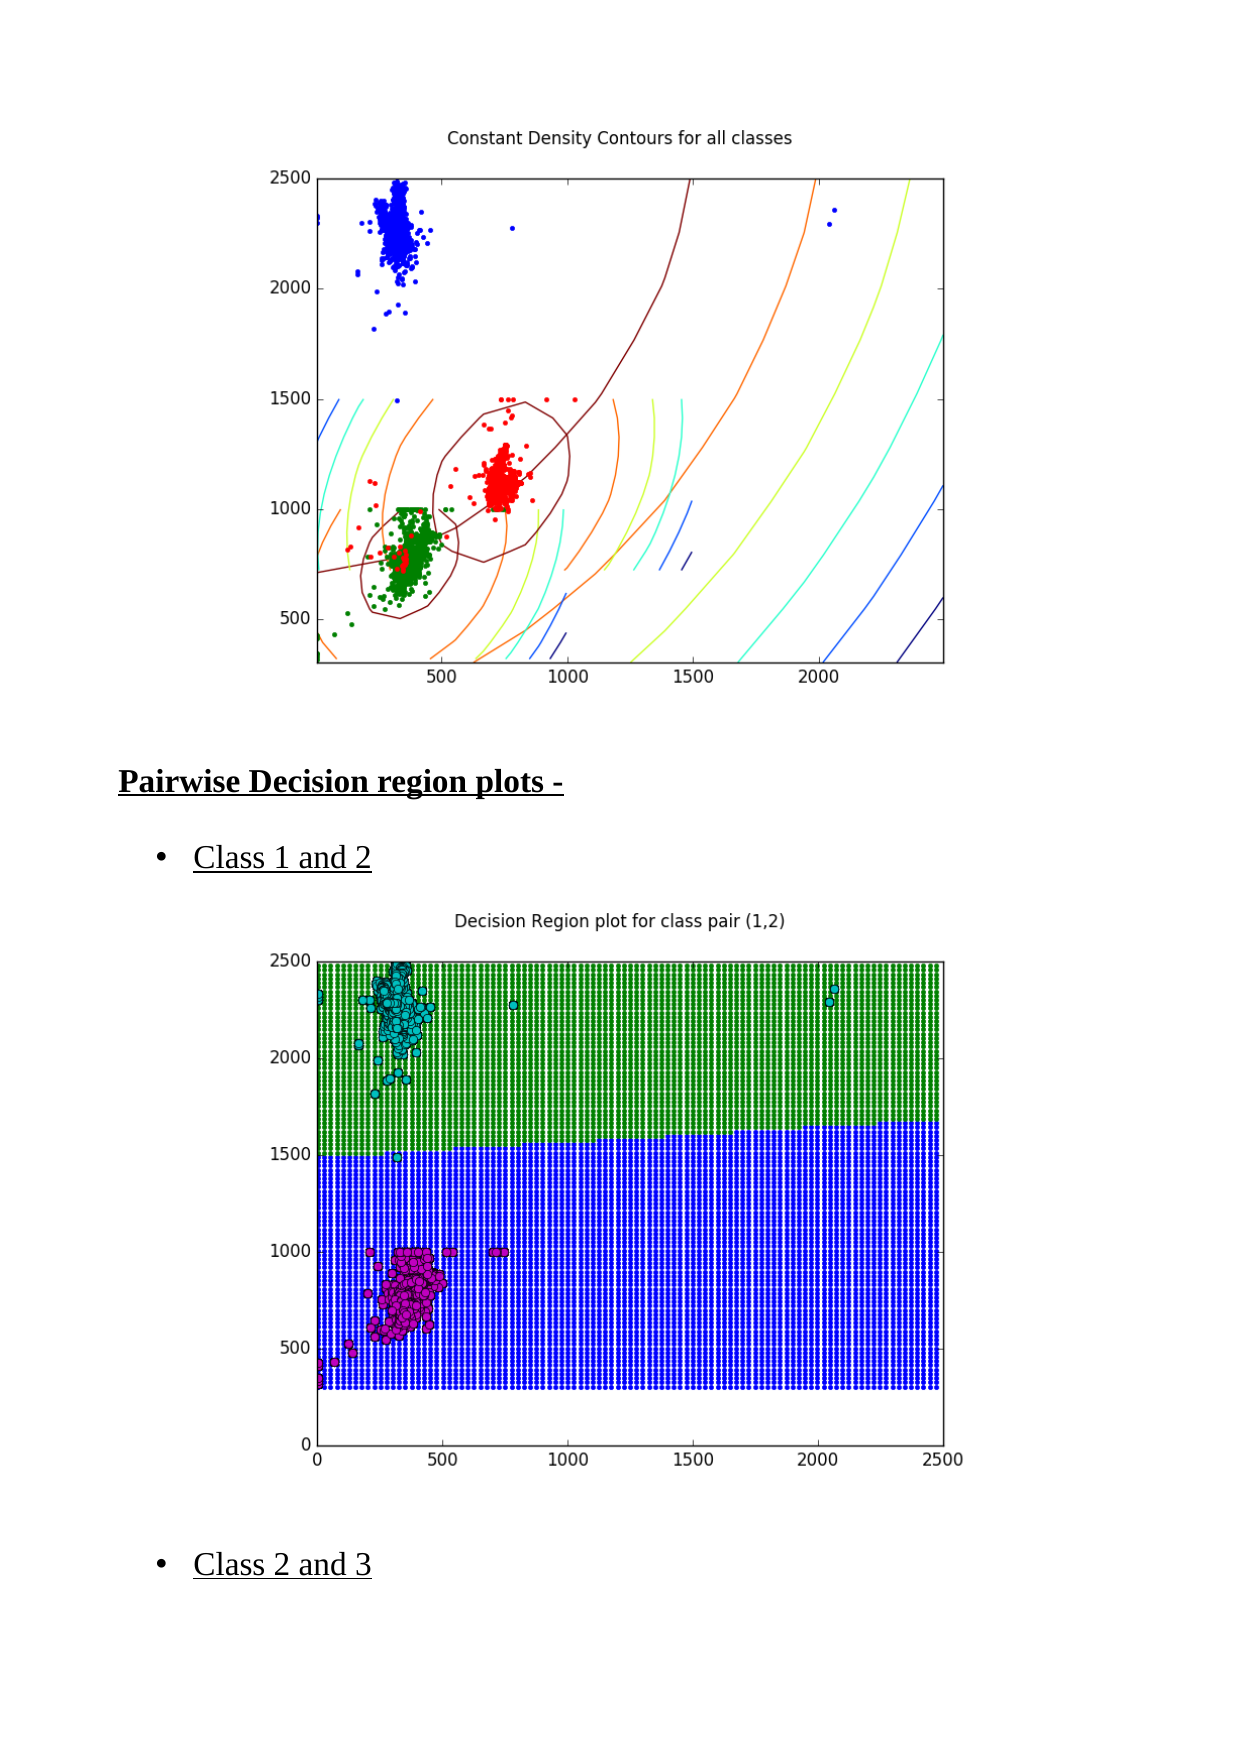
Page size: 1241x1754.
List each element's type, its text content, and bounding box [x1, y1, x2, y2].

picture [217, 118, 1024, 723]
list Class 1 and 2 [156, 838, 1122, 876]
list Class 2 and 3 [156, 1544, 1122, 1583]
text Pairwise Decision region plots - [118, 761, 1122, 799]
picture [216, 901, 1024, 1506]
